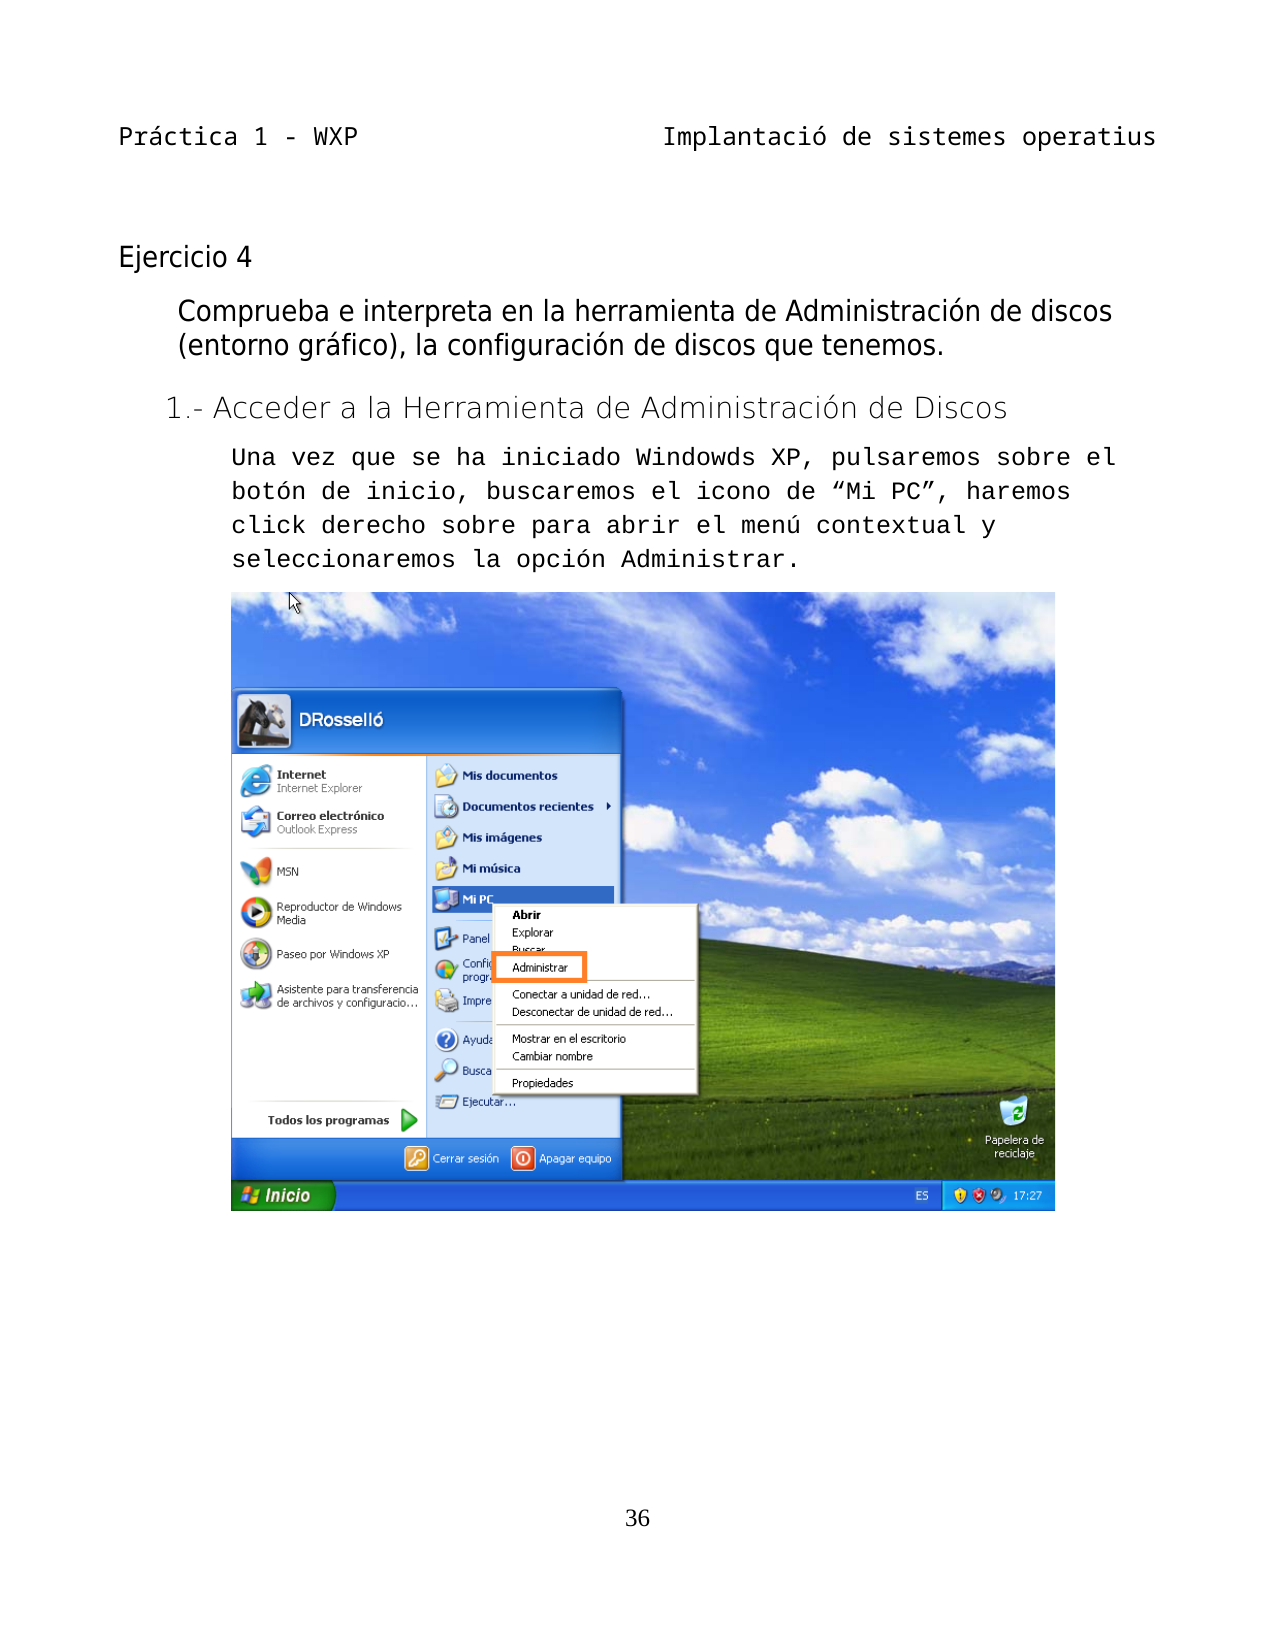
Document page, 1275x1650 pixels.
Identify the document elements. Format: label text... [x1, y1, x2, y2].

text Comprueba e interpreta en la herramienta de Administración de discos (entorno gráfico), la configuración de discos que tenemos. [177, 294, 1157, 362]
picture [231, 592, 1055, 1211]
list Acceder a la Herramienta de Administración de Discos [156, 391, 1157, 425]
text Una vez que se ha iniciado Windowds XP, pulsaremos sobre el botón de inicio, buscaremos el icono de “Mi PC”, haremos click derecho sobre para abrir el menú contextual y seleccionaremos la opción Administrar. [231, 444, 1157, 575]
text Ejercicio 4 [118, 241, 1157, 275]
